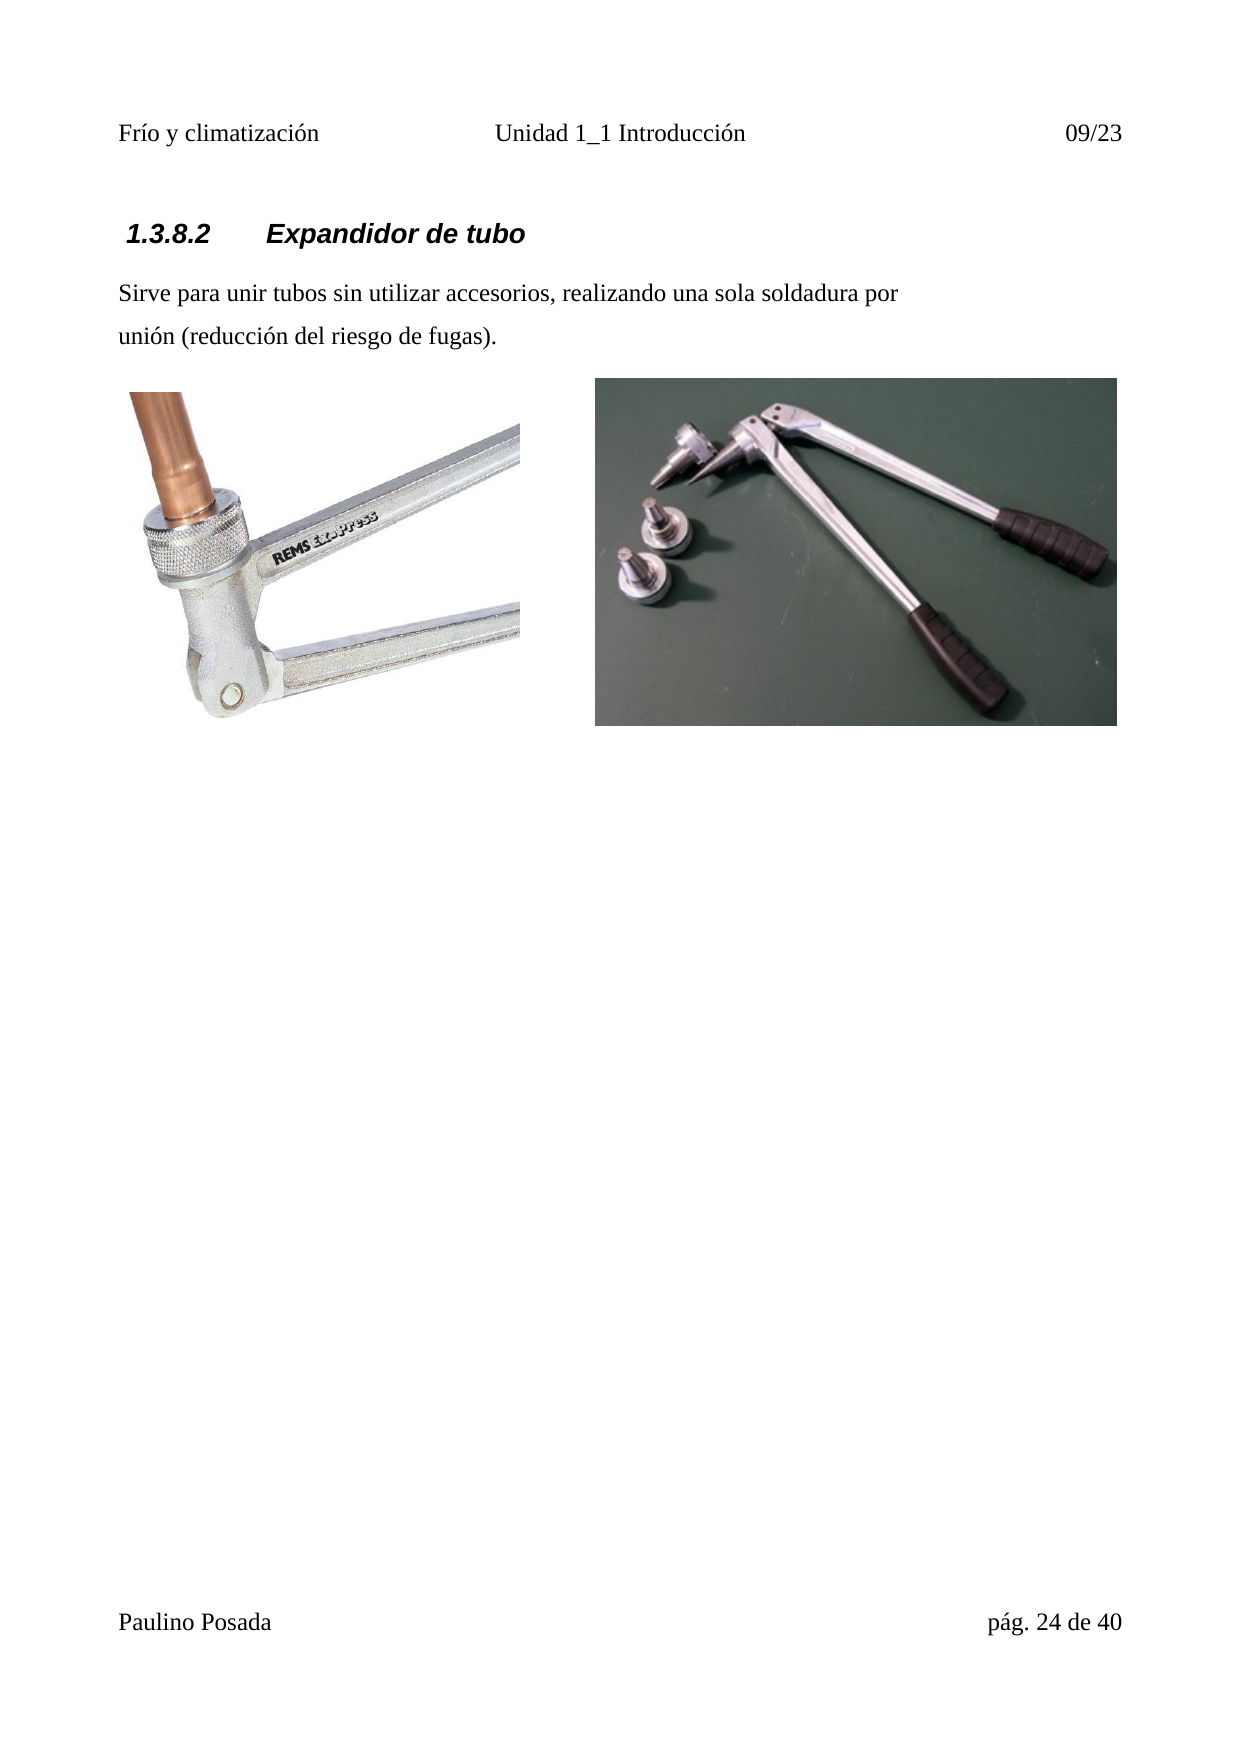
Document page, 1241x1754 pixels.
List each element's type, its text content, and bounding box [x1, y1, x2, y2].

picture [118, 392, 520, 724]
text unión (reducción del riesgo de fugas). [118, 321, 1122, 350]
subtitle Expandidor de tubo [118, 218, 1122, 249]
text Sirve para unir tubos sin utilizar accesorios, realizando una sola soldadura por [118, 278, 1122, 307]
picture [595, 378, 1117, 726]
